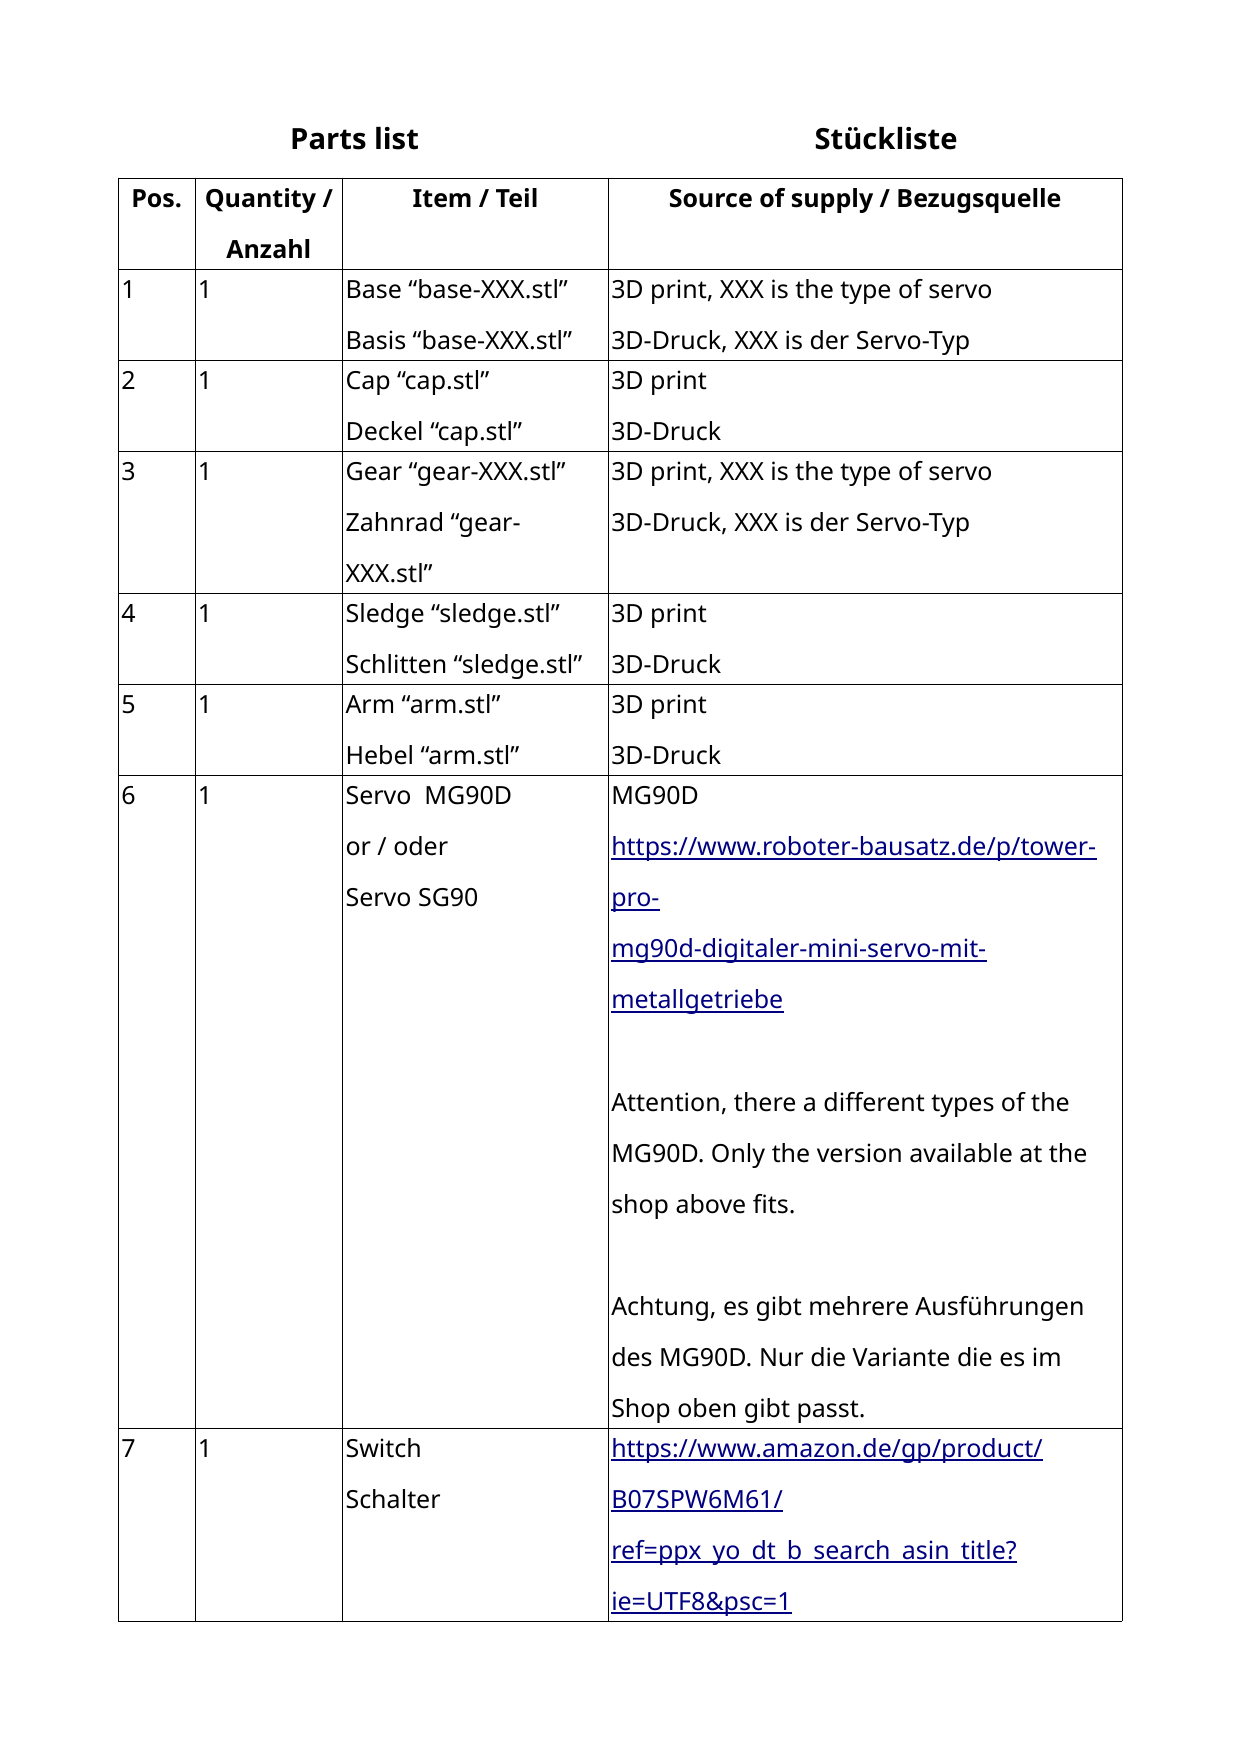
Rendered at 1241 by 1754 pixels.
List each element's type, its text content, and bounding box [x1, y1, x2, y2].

table_cell 6 [119, 776, 195, 1427]
table_cell Cap “cap.stl” Deckel “cap.stl” [343, 361, 608, 451]
table_cell 1 [119, 270, 195, 360]
table_cell 1 [196, 361, 342, 451]
table_cell 3D print 3D-Druck [609, 594, 1122, 684]
table_cell 3D print, XXX is the type of servo 3D-Druck, XXX is der Servo-Typ [609, 270, 1122, 360]
table_cell 1 [196, 776, 342, 1427]
table_cell 4 [119, 594, 195, 684]
table_cell Switch Schalter [343, 1429, 608, 1621]
text Stückliste [649, 118, 1122, 158]
table_cell 1 [196, 1429, 342, 1621]
table_header Item / Teil [343, 179, 608, 269]
table_cell 3D print 3D-Druck [609, 685, 1122, 775]
table_cell Arm “arm.stl” Hebel “arm.stl” [343, 685, 608, 775]
table_cell 3D print, XXX is the type of servo 3D-Druck, XXX is der Servo-Typ [609, 452, 1122, 593]
table_cell Gear “gear-XXX.stl” Zahnrad “gear-XXX.stl” [343, 452, 608, 593]
table_cell 2 [119, 361, 195, 451]
table_cell 1 [196, 685, 342, 775]
table_cell 3D print 3D-Druck [609, 361, 1122, 451]
table_cell MG90D https://www.roboter-bausatz.de/p/tower-pro- mg90d-digitaler-mini-servo-mit-metallgetriebe Attention, there a different types of the MG90D. Only the version available at the shop above fits. Achtung, es gibt mehrere Ausführungen des MG90D. Nur die Variante die es im Shop oben gibt passt. [609, 776, 1122, 1427]
table_cell Sledge “sledge.stl” Schlitten “sledge.stl” [343, 594, 608, 684]
table_cell 7 [119, 1429, 195, 1621]
table_cell 5 [119, 685, 195, 775]
table_header Source of supply / Bezugsquelle [609, 179, 1122, 269]
table_cell Servo MG90D or / oder Servo SG90 [343, 776, 608, 1427]
table_cell 3 [119, 452, 195, 593]
table_cell https://www.amazon.de/gp/product/B07SPW6M61/ref=ppx_yo_dt_b_search_asin_title?ie=UTF8&psc=1 [609, 1429, 1122, 1621]
table_cell 1 [196, 594, 342, 684]
table_header Pos. [119, 179, 195, 269]
table_cell Base “base-XXX.stl” Basis “base-XXX.stl” [343, 270, 608, 360]
table_cell 1 [196, 452, 342, 593]
table_cell 1 [196, 270, 342, 360]
table_header Quantity / Anzahl [196, 179, 342, 269]
text Parts list [118, 118, 591, 158]
